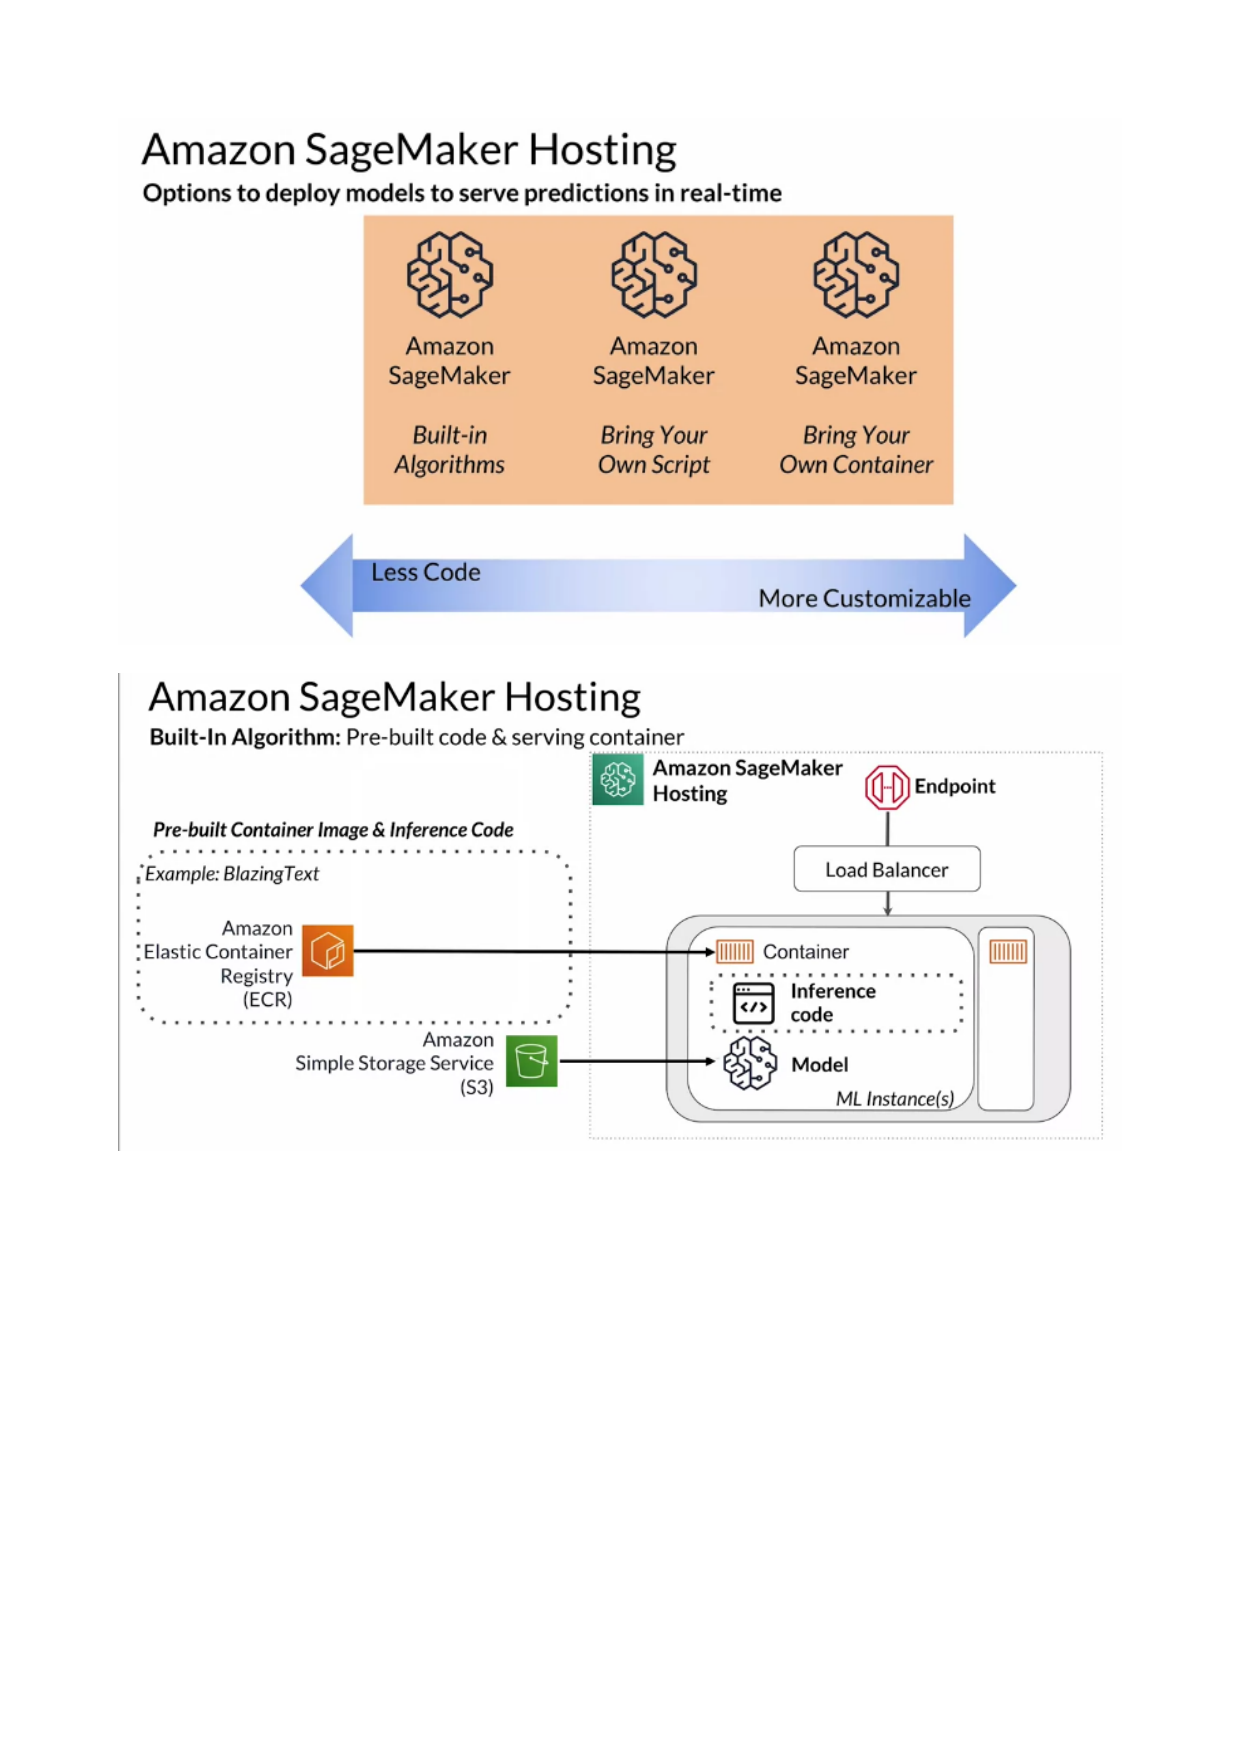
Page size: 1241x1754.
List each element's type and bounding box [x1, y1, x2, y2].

picture [118, 673, 1123, 1151]
picture [118, 118, 1123, 645]
